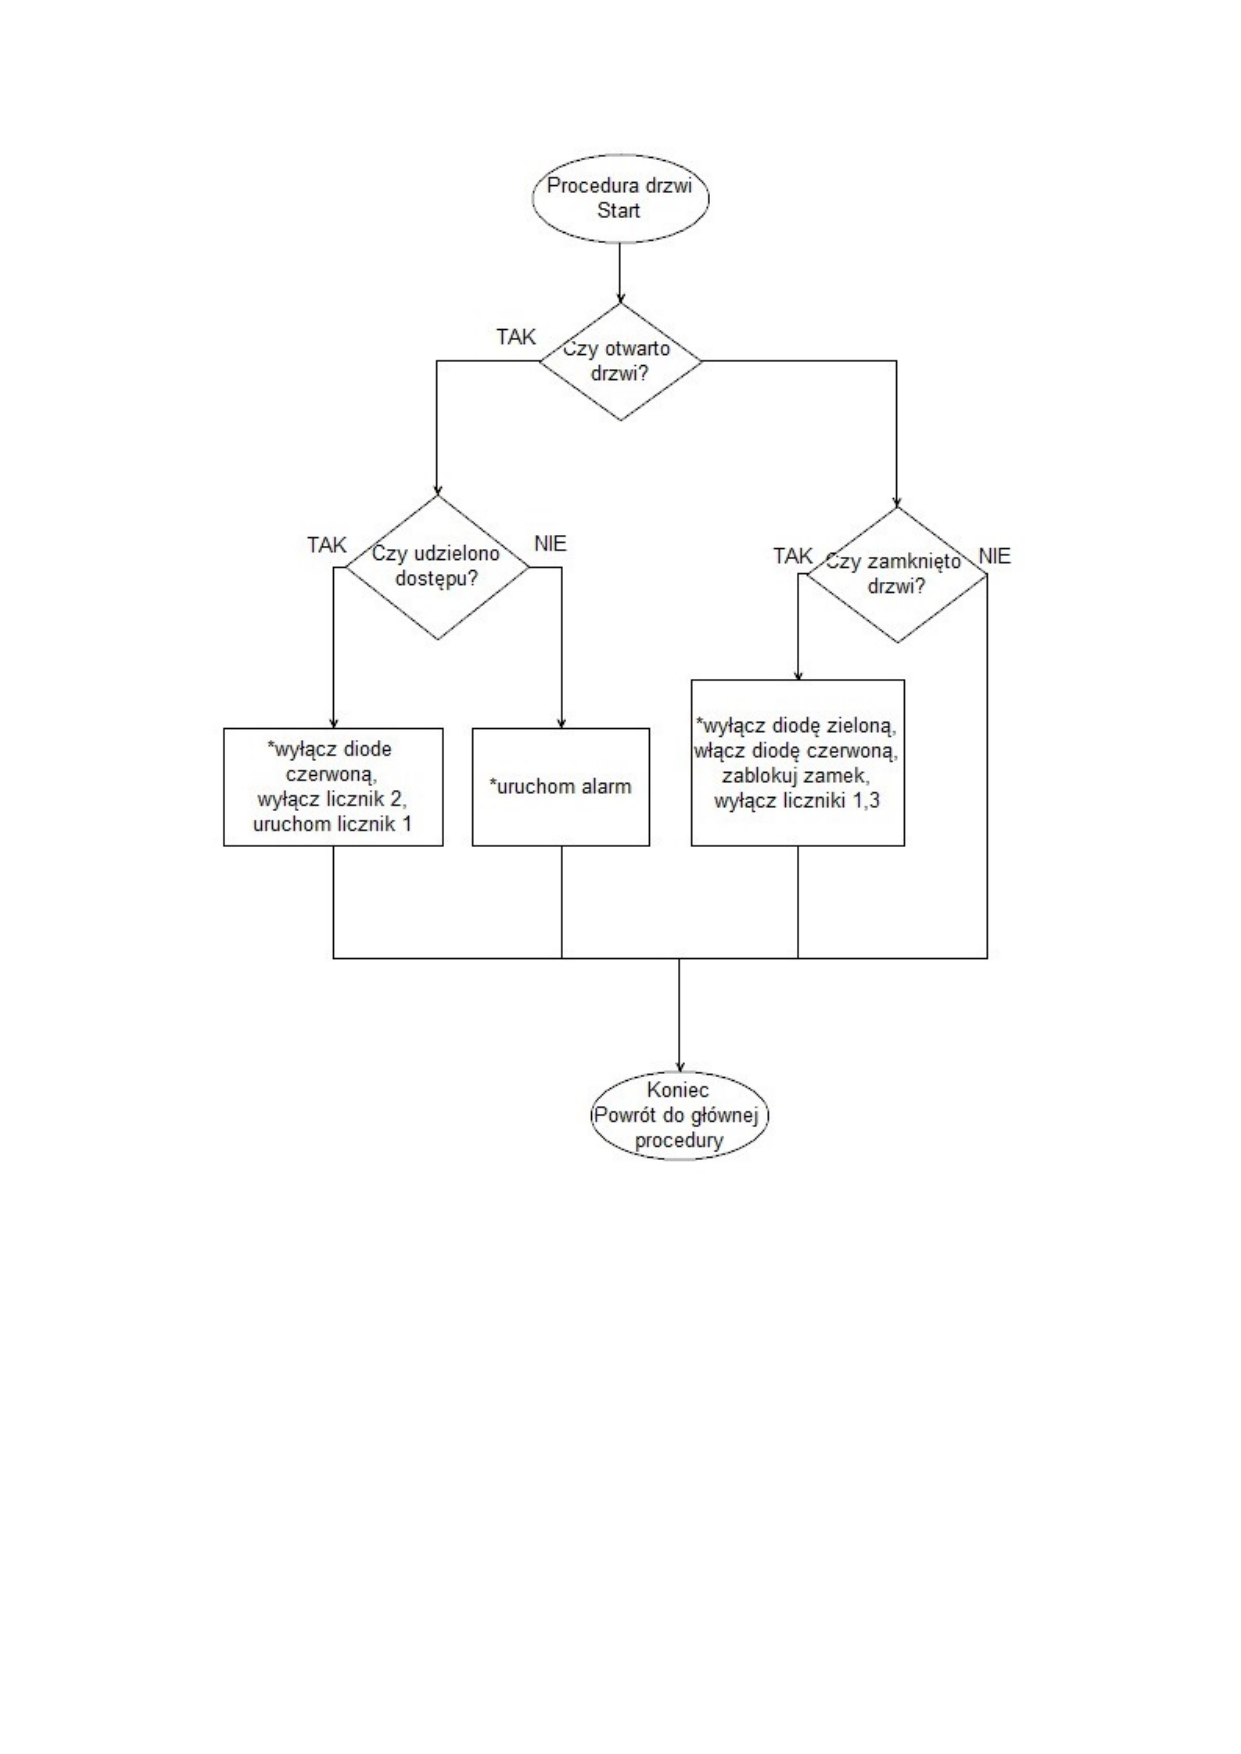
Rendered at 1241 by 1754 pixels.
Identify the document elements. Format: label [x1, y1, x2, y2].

picture [200, 136, 1040, 1174]
